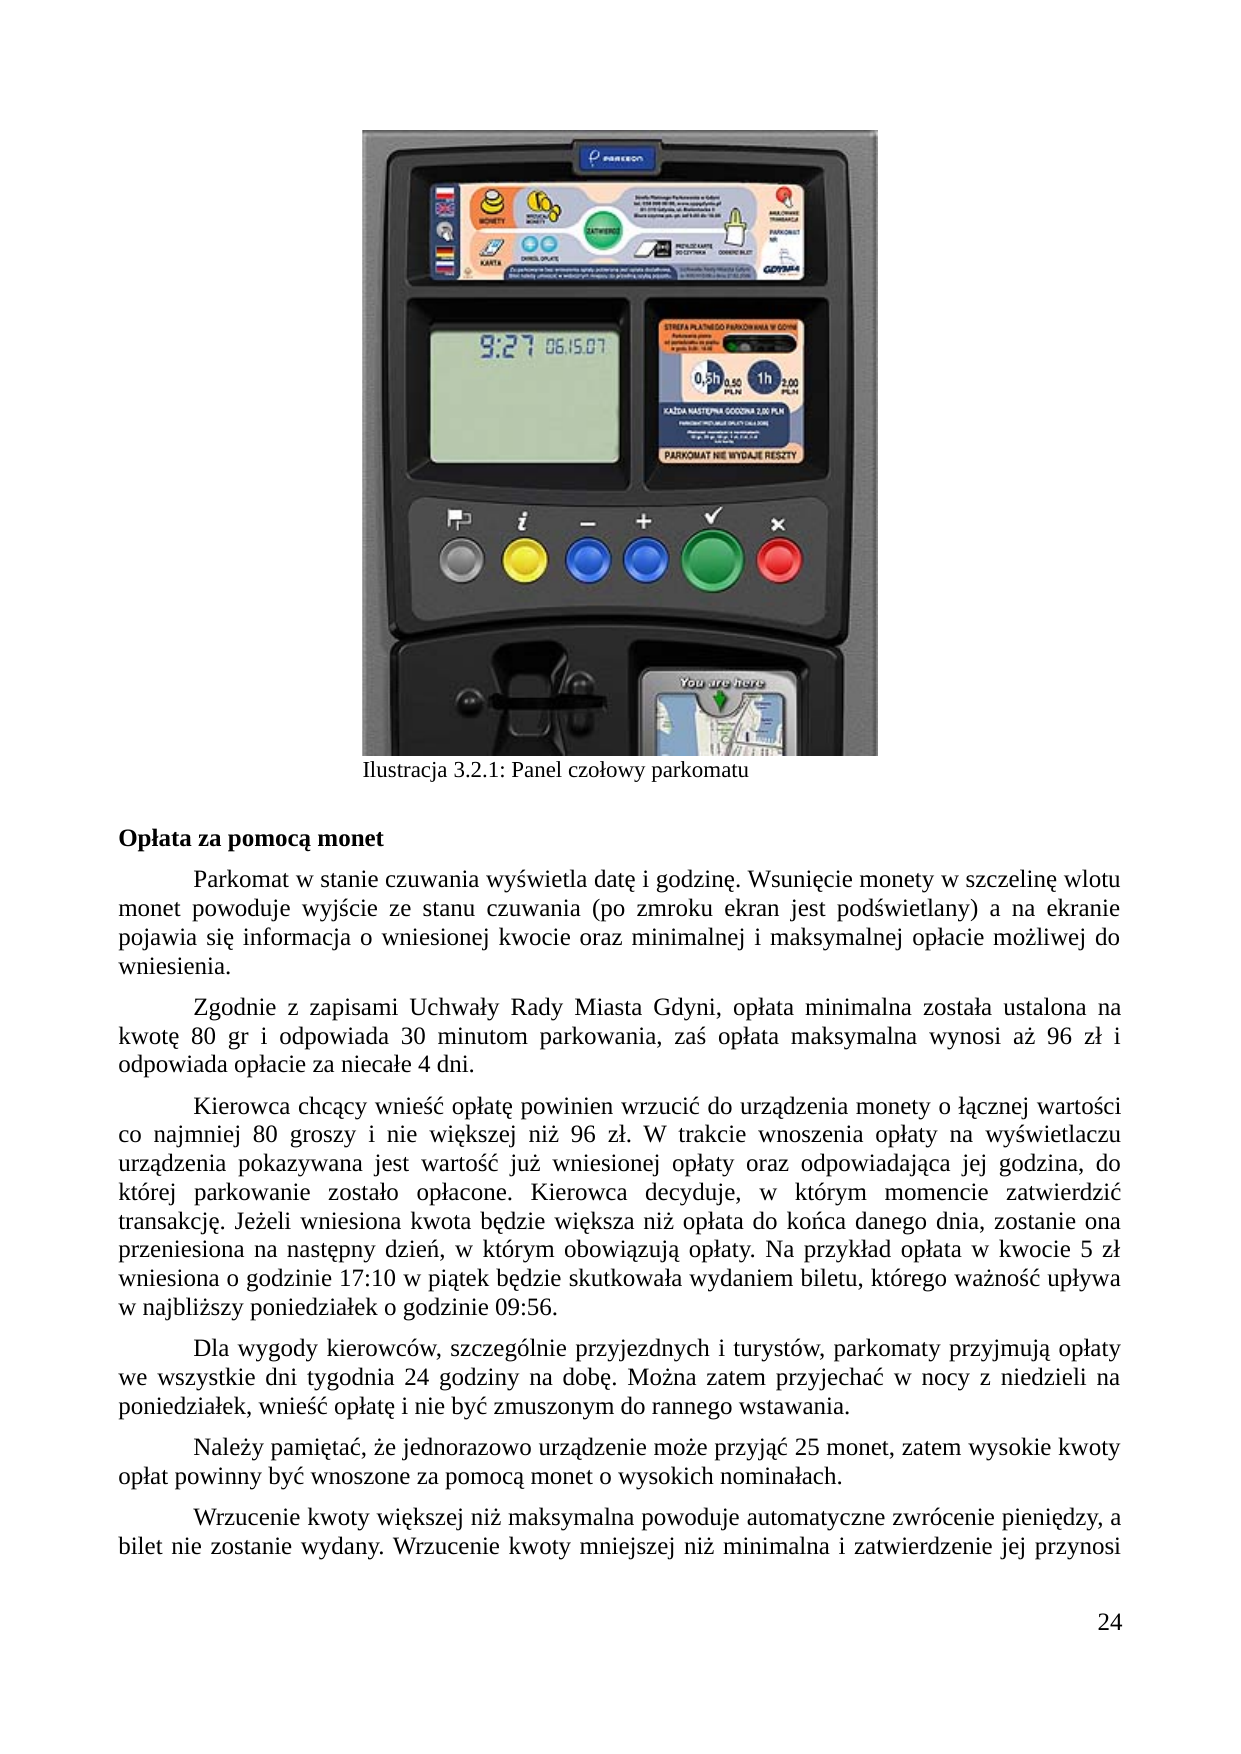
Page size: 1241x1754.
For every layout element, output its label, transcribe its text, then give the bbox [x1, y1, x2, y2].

picture [362, 130, 878, 756]
text Zgodnie z zapisami Uchwały Rady Miasta Gdyni, opłata minimalna została ustalona na kwotę 80 gr i odpowiada 30 minutom parkowania, zaś opłata maksymalna wynosi aż 96 zł i odpowiada opłacie za niecałe 4 dni. [118, 992, 1122, 1078]
text Dla wygody kierowców, szczególnie przyjezdnych i turystów, parkomaty przyjmują opłaty we wszystkie dni tygodnia 24 godziny na dobę. Można zatem przyjechać w nocy z niedzieli na poniedziałek, wnieść opłatę i nie być zmuszonym do rannego wstawania. [118, 1333, 1122, 1419]
text Wrzucenie kwoty większej niż maksymalna powoduje automatyczne zwrócenie pieniędzy, a bilet nie zostanie wydany. Wrzucenie kwoty mniejszej niż minimalna i zatwierdzenie jej przynosi [118, 1502, 1122, 1559]
text Kierowca chcący wnieść opłatę powinien wrzucić do urządzenia monety o łącznej wartości co najmniej 80 groszy i nie większej niż 96 zł. W trakcie wnoszenia opłaty na wyświetlaczu urządzenia pokazywana jest wartość już wniesionej opłaty oraz odpowiadająca jej godzina, do której parkowanie zostało opłacone. Kierowca decyduje, w którym momencie zatwierdzić transakcję. Jeżeli wniesiona kwota będzie większa niż opłata do końca danego dnia, zostanie ona przeniesiona na następny dzień, w którym obowiązują opłaty. Na przykład opłata w kwocie 5 zł wniesiona o godzinie 17:10 w piątek będzie skutkowała wydaniem biletu, którego ważność upływa w najbliższy poniedziałek o godzinie 09:56. [118, 1091, 1122, 1321]
text Opłata za pomocą monet [118, 823, 1122, 852]
text Należy pamiętać, że jednorazowo urządzenie może przyjąć 25 monet, zatem wysokie kwoty opłat powinny być wnoszone za pomocą monet o wysokich nominałach. [118, 1432, 1122, 1489]
text Ilustracja 3.2.1: Panel czołowy parkomatu [362, 756, 878, 782]
text Parkomat w stanie czuwania wyświetla datę i godzinę. Wsunięcie monety w szczelinę wlotu monet powoduje wyjście ze stanu czuwania (po zmroku ekran jest podświetlany) a na ekranie pojawia się informacja o wniesionej kwocie oraz minimalnej i maksymalnej opłacie możliwej do wniesienia. [118, 864, 1122, 979]
